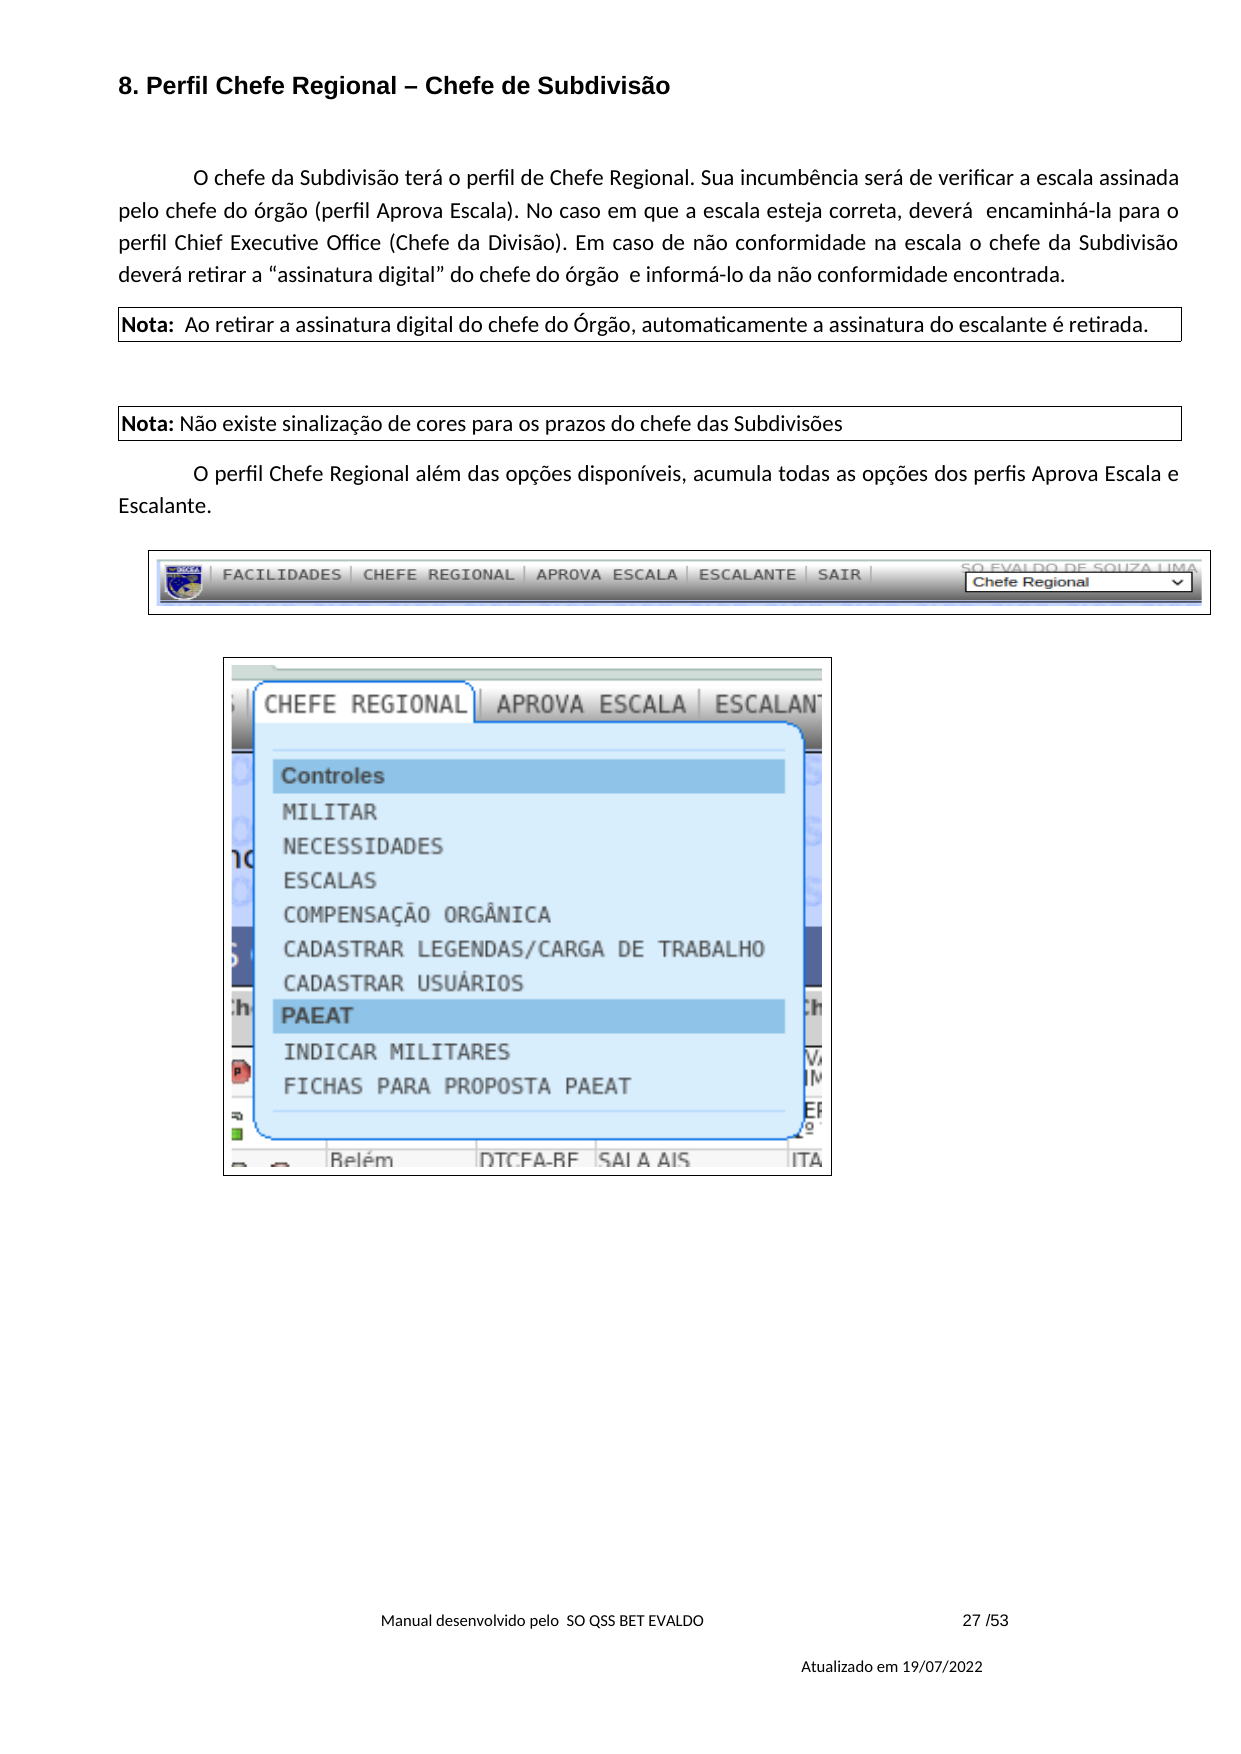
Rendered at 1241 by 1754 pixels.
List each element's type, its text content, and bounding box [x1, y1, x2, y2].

text Nota: Não existe sinalização de cores para os prazos do chefe das Subdivisões [119, 407, 1181, 440]
text O perfil Chefe Regional além das opções disponíveis, acumula todas as opções dos perfis Aprova Escala e Escalante. [118, 459, 1181, 519]
picture [156, 559, 1202, 606]
text O chefe da Subdivisão terá o perfil de Chefe Regional. Sua incumbência será de verificar a escala assinada pelo chefe do órgão (perfil Aprova Escala). No caso em que a escala esteja correta, deverá encaminhá-la para o perfil Chief Executive Office (Chefe da Divisão). Em caso de não conformidade na escala o chefe da Subdivisão deverá retirar a “assinatura digital” do chefe do órgão e informá-lo da não conformidade encontrada. [118, 163, 1181, 288]
picture [231, 665, 822, 1167]
subtitle 8. Perfil Chefe Regional – Chefe de Subdivisão [118, 71, 1023, 99]
text Nota: Ao retirar a assinatura digital do chefe do Órgão, automaticamente a assinatura do escalante é retirada. [119, 308, 1181, 341]
